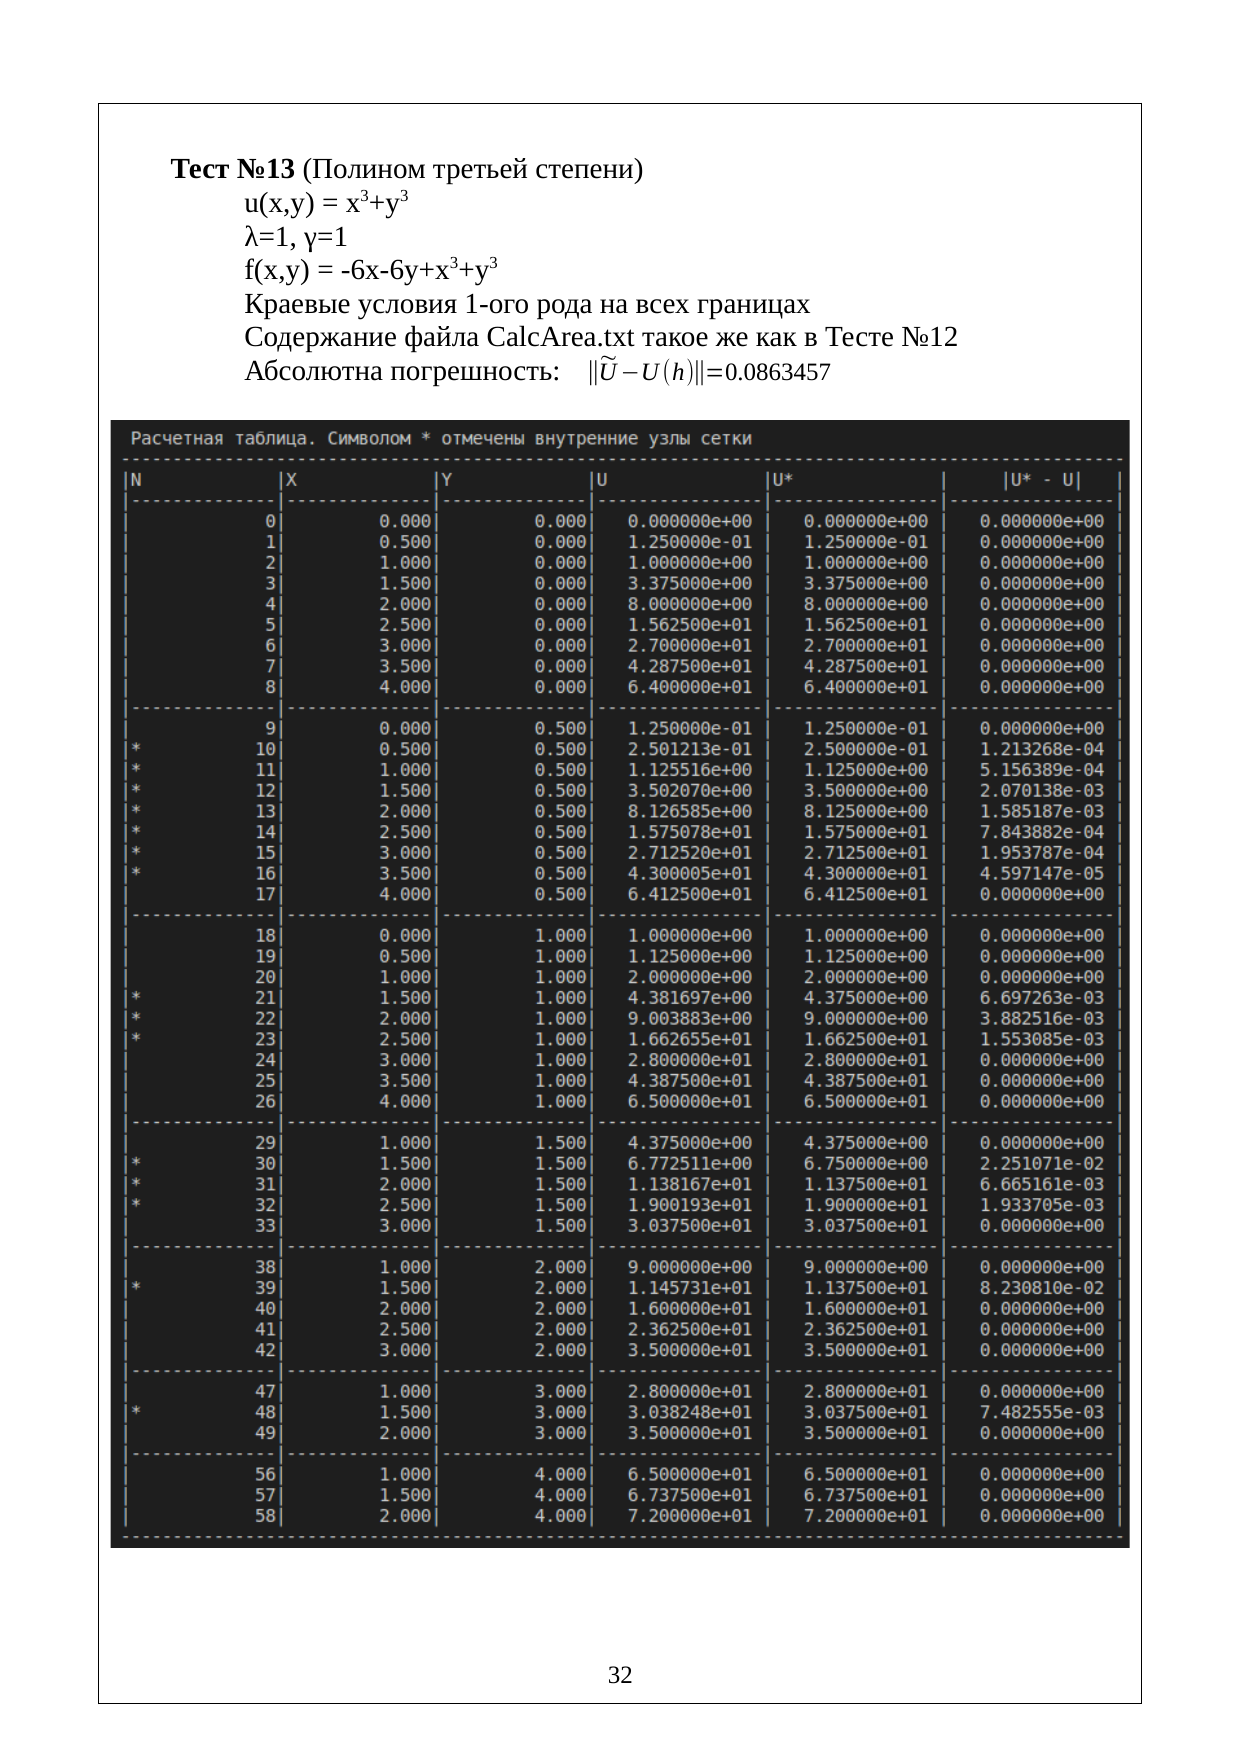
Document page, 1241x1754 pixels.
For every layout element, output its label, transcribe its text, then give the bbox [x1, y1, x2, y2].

list Содержание файла CalcArea.txt такое же как в Тесте №12 [99, 319, 1137, 353]
text Тест №13 (Полином третьей степени) [99, 152, 1137, 185]
list f(x,y) = -6x-6y+x3+y3 [99, 252, 1137, 286]
list Краевые условия 1-ого рода на всех границах [99, 286, 1137, 319]
list λ=1, γ=1 [99, 219, 1137, 252]
list Абсолютна погрешность: [99, 353, 1137, 387]
text u(x,y) = x3+y3 [99, 185, 1137, 219]
picture [110, 420, 1130, 1548]
